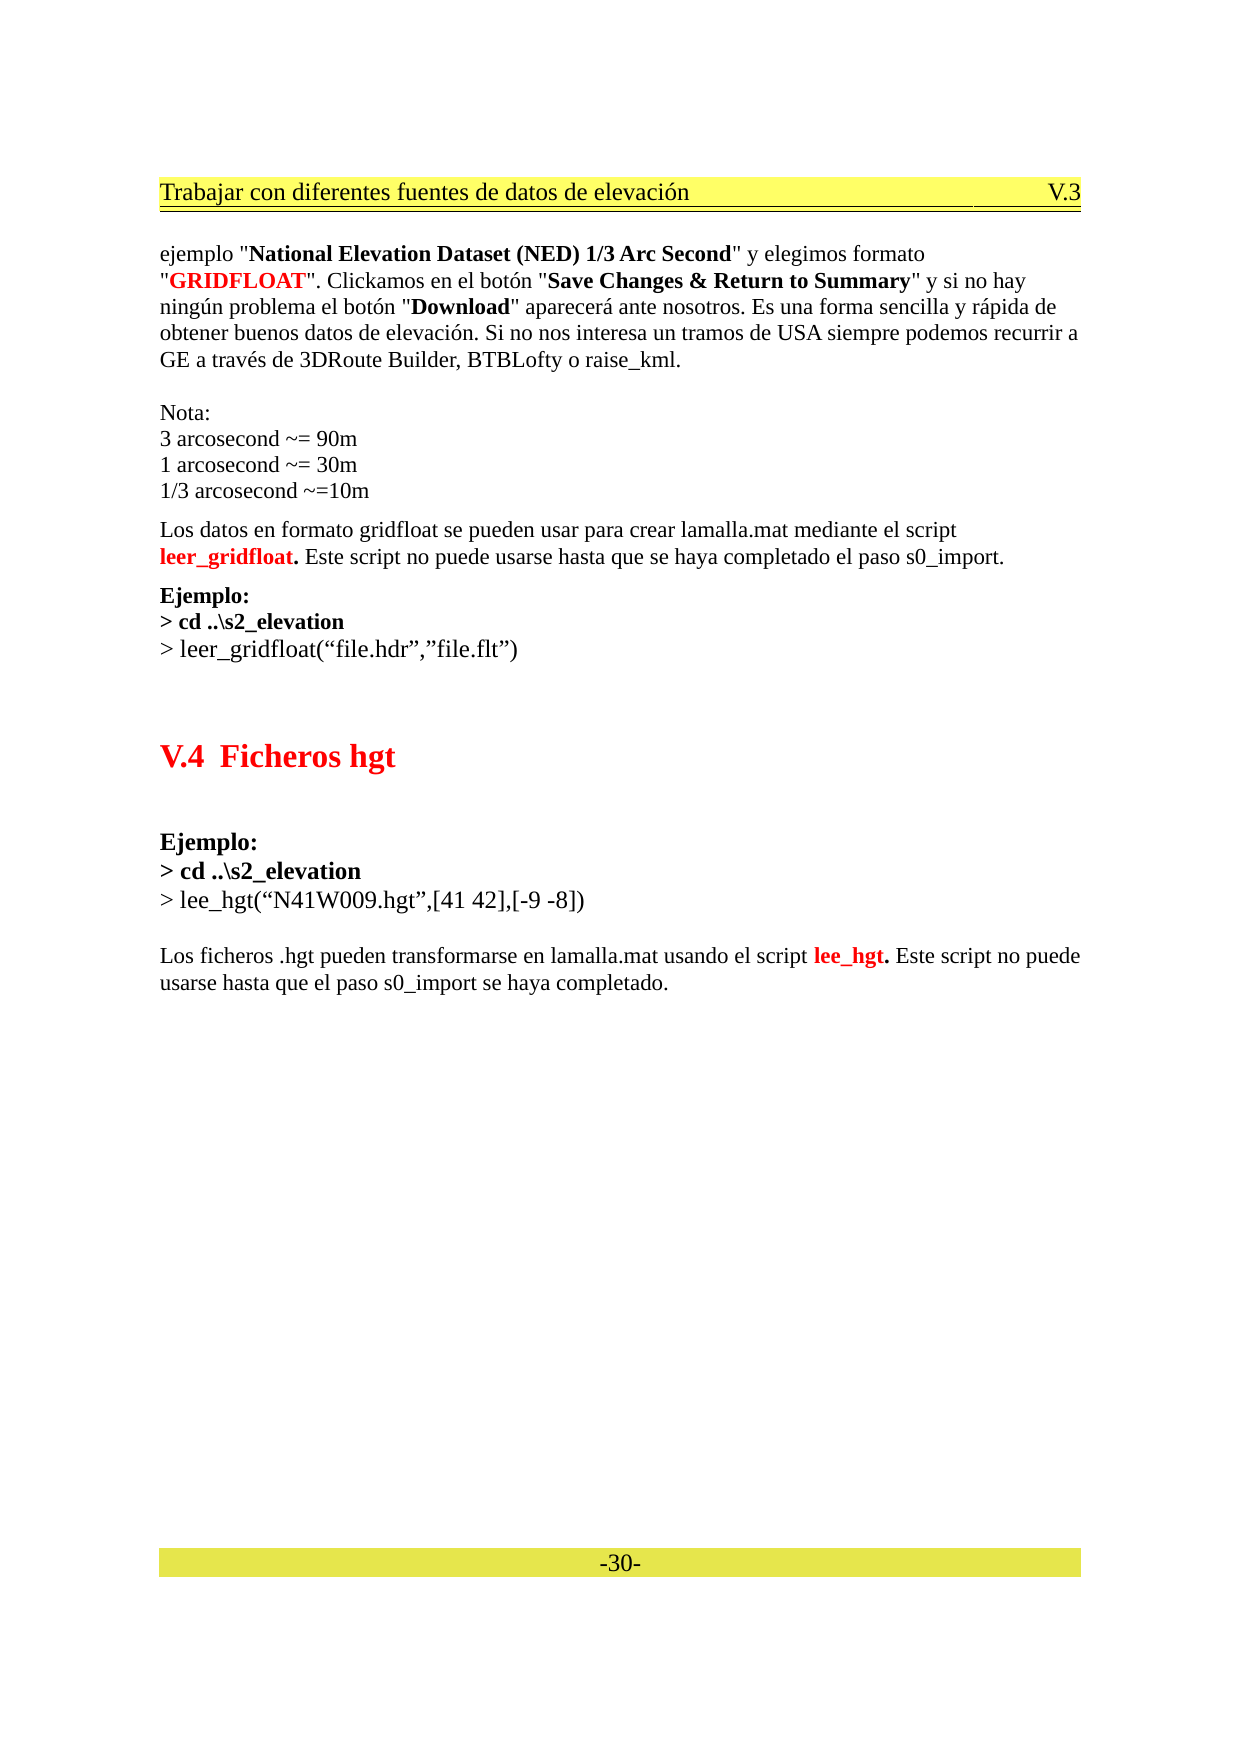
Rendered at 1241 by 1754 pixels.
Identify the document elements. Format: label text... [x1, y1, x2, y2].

text Ejemplo: [159, 582, 1081, 608]
text Los ficheros .hgt pueden transformarse en lamalla.mat usando el script lee_hgt. Este script no puede usarse hasta que el paso s0_import se haya completado. [159, 942, 1081, 995]
text > cd ..\s2_elevation [159, 856, 1081, 885]
subtitle Ficheros hgt [159, 737, 1081, 775]
text ejemplo "National Elevation Dataset (NED) 1/3 Arc Second" y elegimos formato "GRIDFLOAT". Clickamos en el botón "Save Changes & Return to Summary" y si no hay ningún problema el botón "Download" aparecerá ante nosotros. Es una forma sencilla y rápida de obtener buenos datos de elevación. Si no nos interesa un tramos de USA siempre podemos recurrir a GE a través de 3DRoute Builder, BTBLofty o raise_kml. Nota: 3 arcosecond ~= 90m 1 arcosecond ~= 30m 1/3 arcosecond ~=10m [159, 240, 1081, 504]
text > lee_hgt(“N41W009.hgt”,[41 42],[-9 -8]) [159, 885, 1081, 914]
text > cd ..\s2_elevation [159, 608, 1081, 634]
text Los datos en formato gridfloat se pueden usar para crear lamalla.mat mediante el script leer_gridfloat. Este script no puede usarse hasta que se haya completado el paso s0_import. [159, 516, 1081, 569]
text > leer_gridfloat(“file.hdr”,”file.flt”) [159, 634, 1081, 663]
text Ejemplo: [159, 827, 1081, 856]
